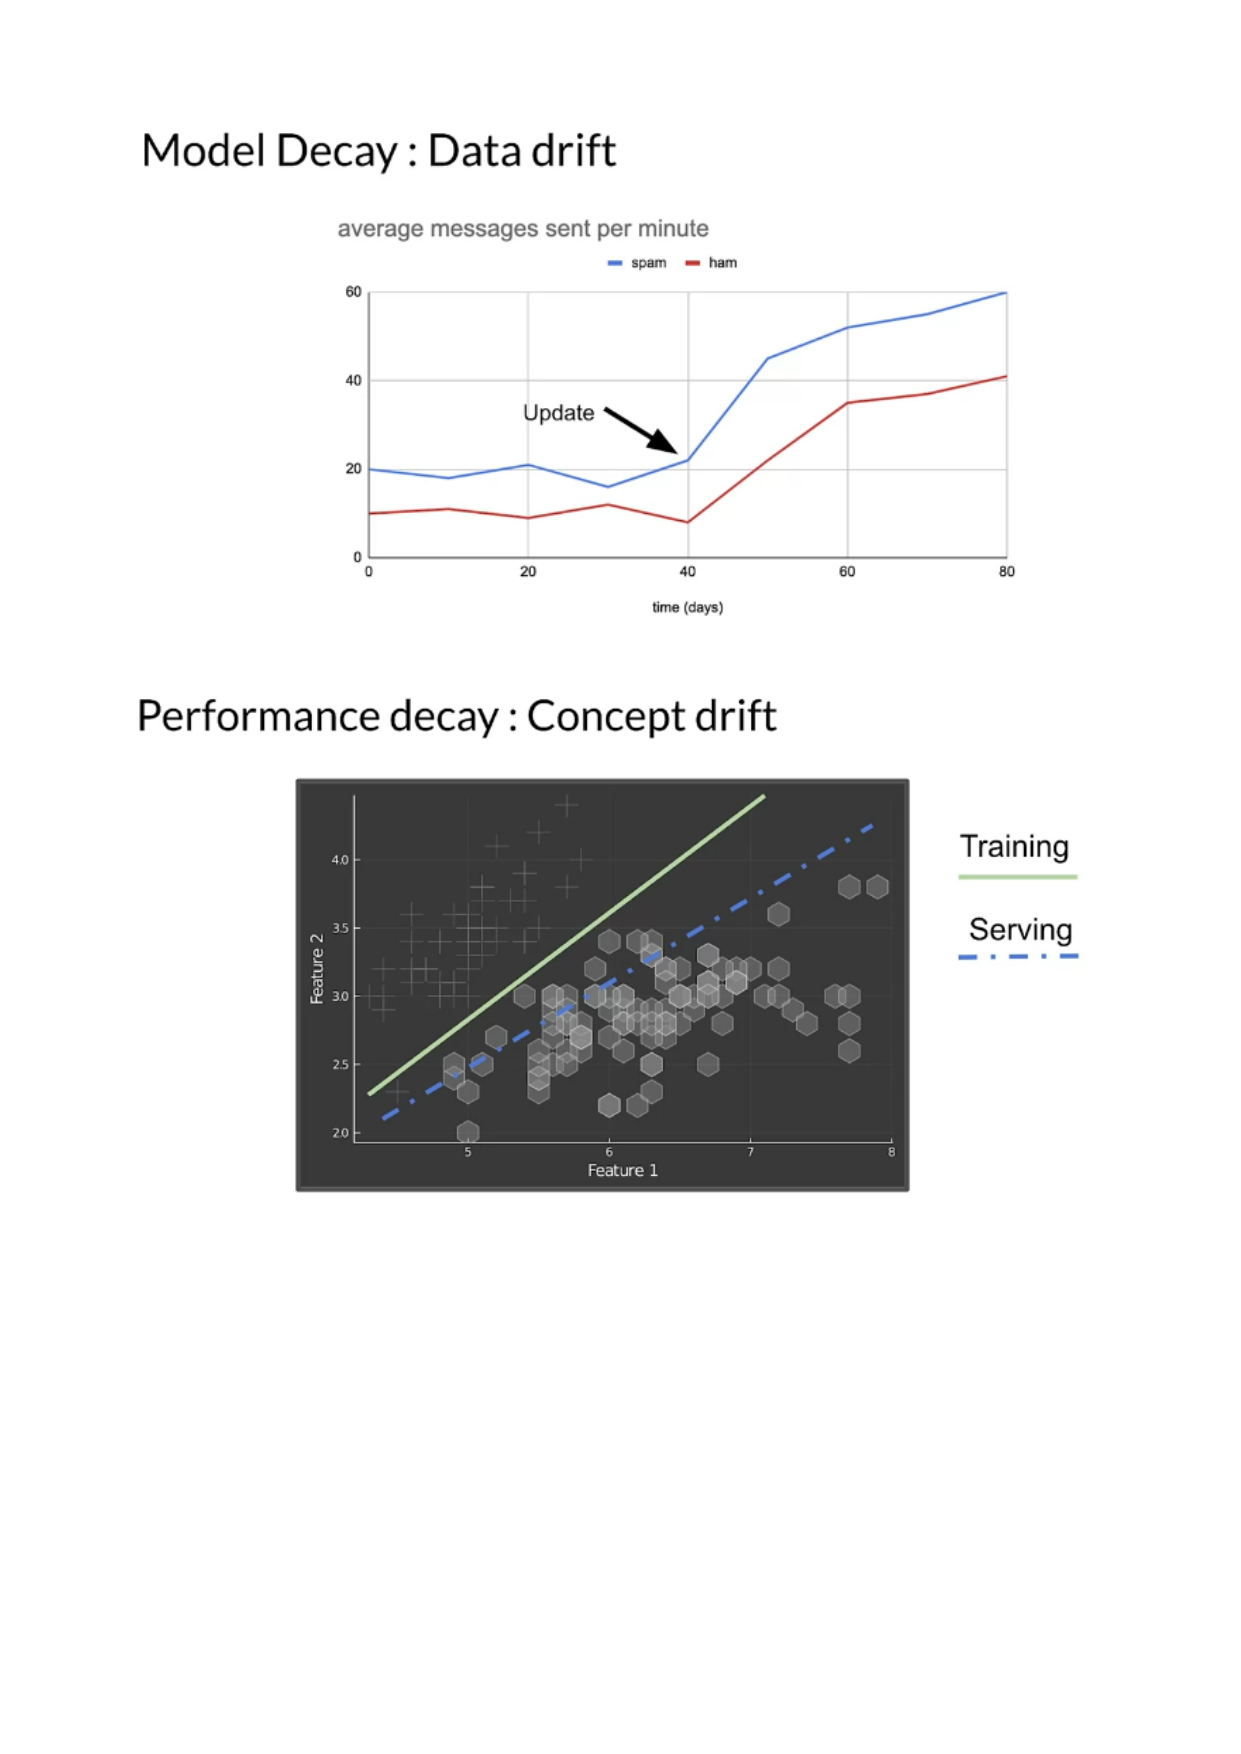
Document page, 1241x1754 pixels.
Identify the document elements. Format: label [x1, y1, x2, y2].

picture [118, 118, 1123, 623]
picture [118, 679, 1123, 1202]
